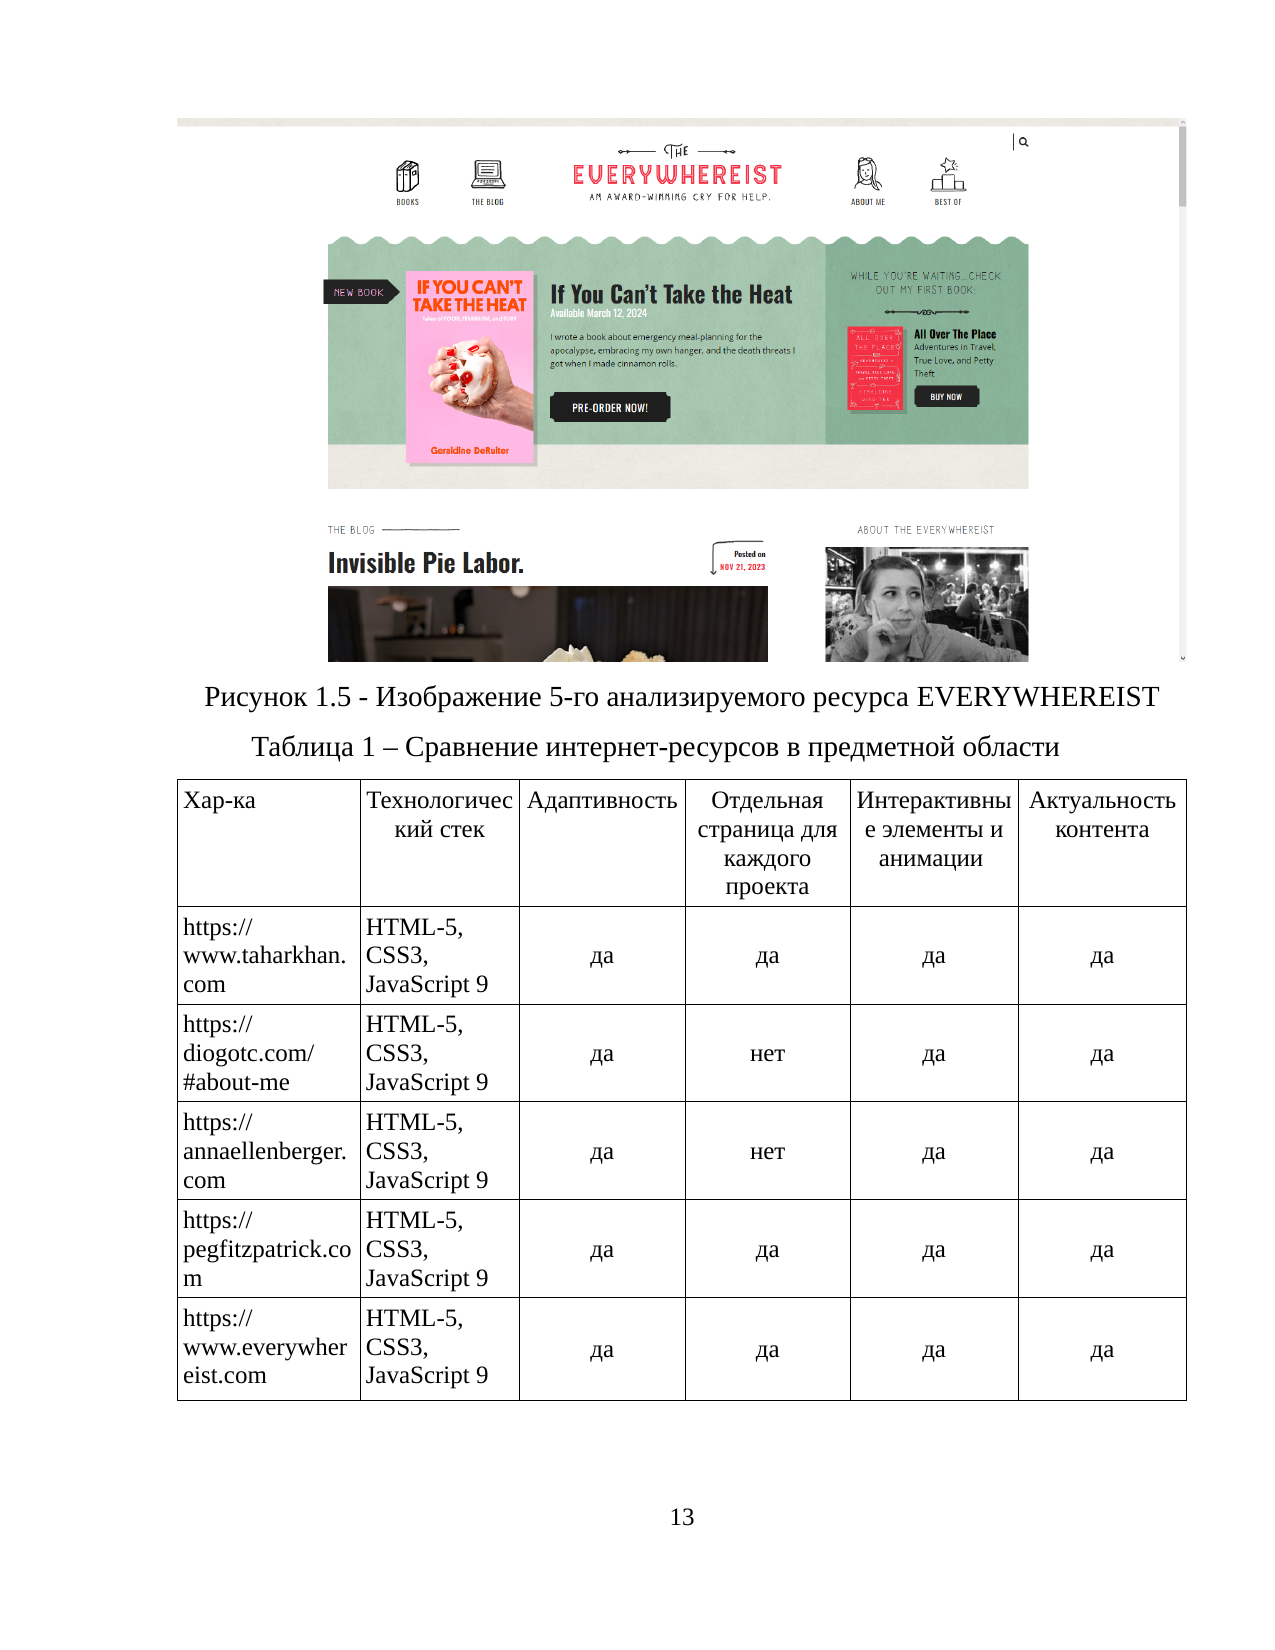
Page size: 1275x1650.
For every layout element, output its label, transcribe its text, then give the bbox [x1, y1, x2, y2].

table_cell да [1019, 1005, 1186, 1101]
table_header Хар-ка [178, 780, 360, 906]
table_cell HTML-5, CSS3, JavaScript 9 [361, 1298, 519, 1399]
table_header Технологический стек [361, 780, 519, 906]
table_cell да [851, 907, 1018, 1004]
table_cell HTML-5, CSS3, JavaScript 9 [361, 1102, 519, 1199]
table_header Интерактивные элементы и анимации [851, 780, 1018, 906]
table_cell HTML-5, CSS3, JavaScript 9 [361, 1200, 519, 1297]
table_cell https://pegfitzpatrick.com [178, 1200, 360, 1297]
table_cell да [520, 1005, 685, 1101]
table_header Актуальность контента [1019, 780, 1186, 906]
table_cell да [686, 1200, 850, 1297]
picture [177, 118, 1187, 662]
table_cell да [1019, 907, 1186, 1004]
table_cell да [520, 1200, 685, 1297]
table_cell https://annaellenberger.com [178, 1102, 360, 1199]
table_cell https://diogotc.com/#about-me [178, 1005, 360, 1101]
table_cell да [851, 1005, 1018, 1101]
table_cell да [851, 1298, 1018, 1399]
table_cell да [851, 1102, 1018, 1199]
table_cell да [1019, 1102, 1186, 1199]
table_cell да [1019, 1200, 1186, 1297]
text Рисунок 1.5 - Изображение 5-го анализируемого ресурса EVERYWHEREIST [177, 679, 1186, 712]
table_cell да [520, 1102, 685, 1199]
table_header Отдельная страница для каждого проекта [686, 780, 850, 906]
table_cell да [520, 907, 685, 1004]
table_cell да [686, 1298, 850, 1399]
text Таблица 1 – Сравнение интернет-ресурсов в предметной области [177, 729, 1186, 762]
table_cell да [1019, 1298, 1186, 1399]
table_cell https://www.taharkhan.com [178, 907, 360, 1004]
table_cell нет [686, 1102, 850, 1199]
table_cell HTML-5, CSS3, JavaScript 9 [361, 1005, 519, 1101]
table_cell да [851, 1200, 1018, 1297]
table_cell да [520, 1298, 685, 1399]
table_cell нет [686, 1005, 850, 1101]
table_cell https://www.everywhereist.com [178, 1298, 360, 1399]
table_cell да [686, 907, 850, 1004]
table_header Адаптивность [520, 780, 685, 906]
table_cell HTML-5, CSS3, JavaScript 9 [361, 907, 519, 1004]
